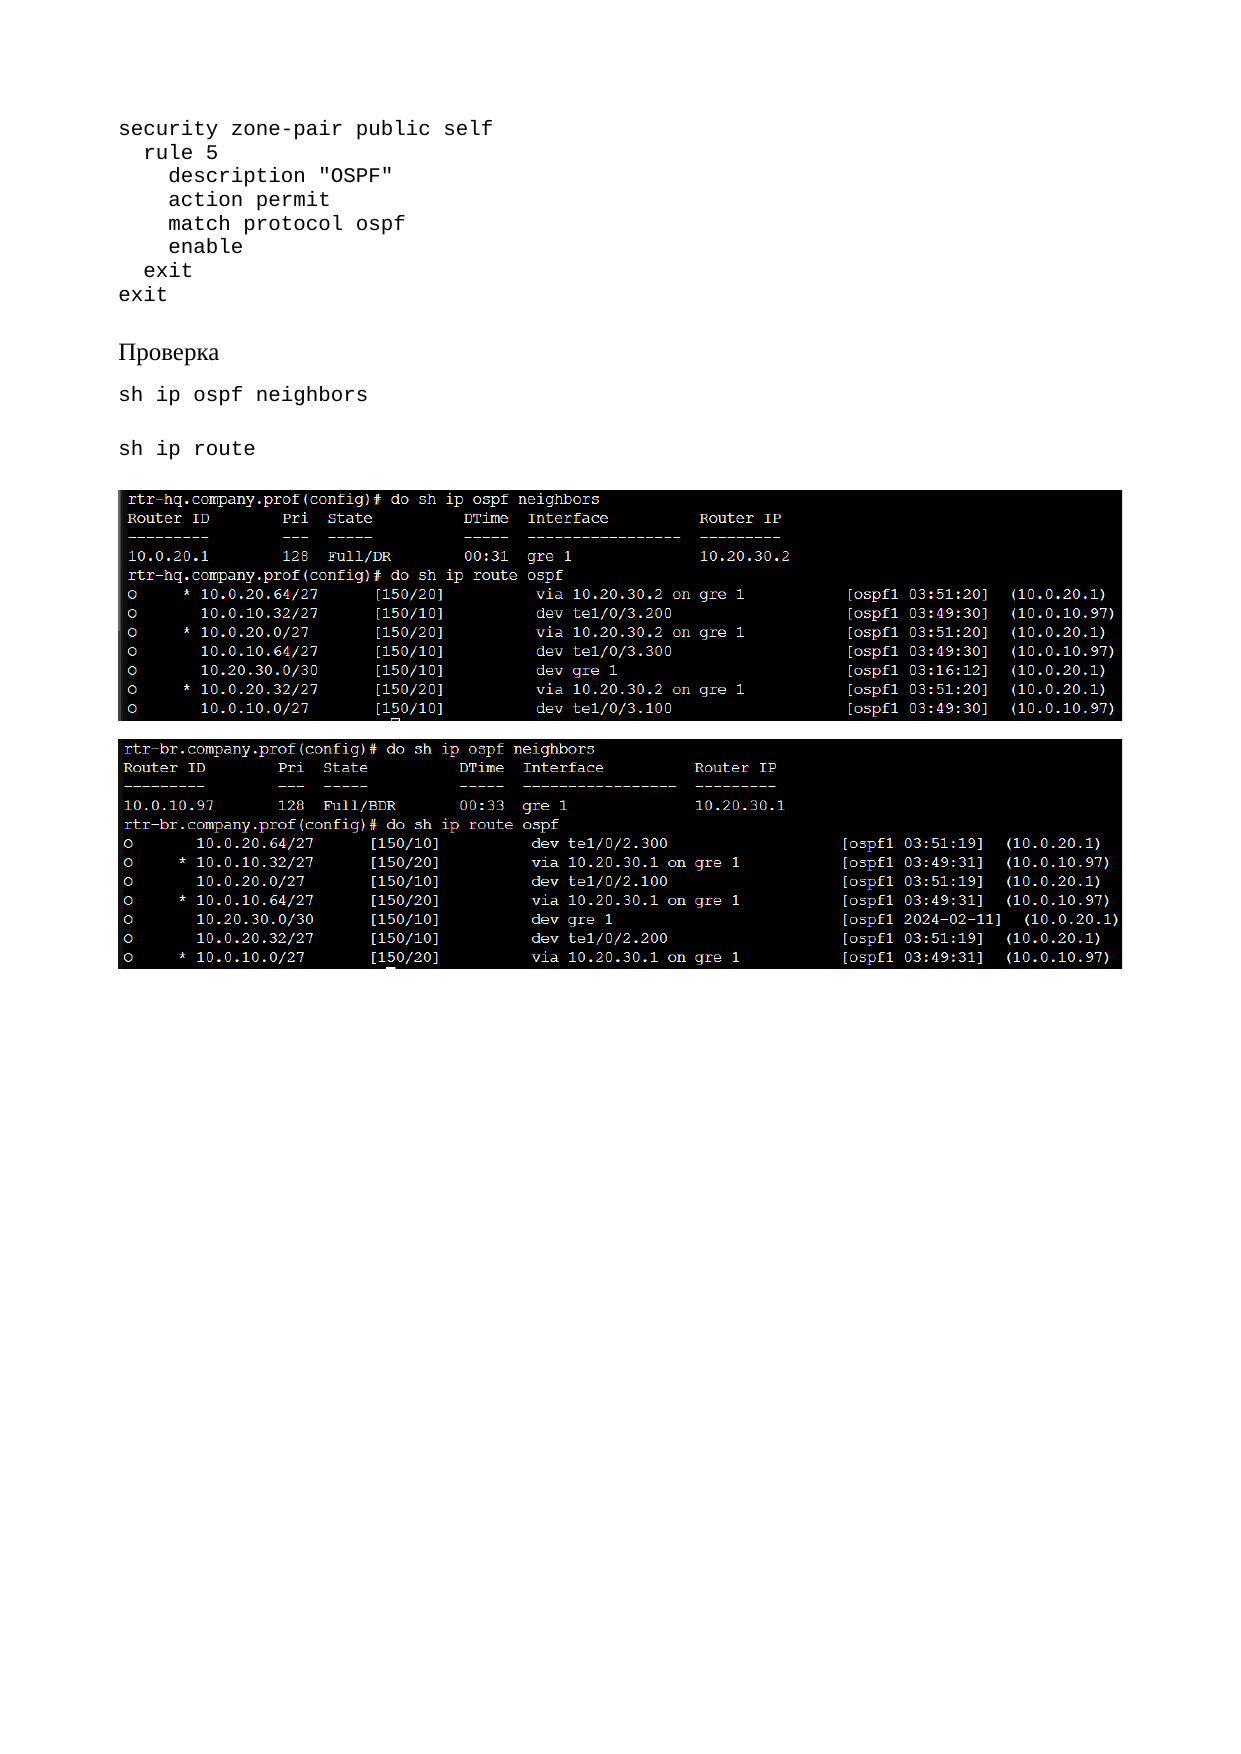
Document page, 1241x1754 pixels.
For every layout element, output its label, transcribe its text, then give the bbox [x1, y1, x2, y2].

text sh ip route [118, 437, 1122, 461]
text security zone-pair public self [118, 118, 1122, 142]
text Проверка [118, 337, 1122, 366]
text description "OSPF" [118, 165, 1122, 189]
text exit [118, 284, 1122, 307]
text exit [118, 260, 1122, 284]
text match protocol ospf [118, 213, 1122, 236]
text enable [118, 236, 1122, 260]
text sh ip ospf neighbors [118, 384, 1122, 408]
picture [118, 739, 1123, 969]
text action permit [118, 189, 1122, 213]
picture [118, 490, 1123, 721]
text rule 5 [118, 142, 1122, 165]
